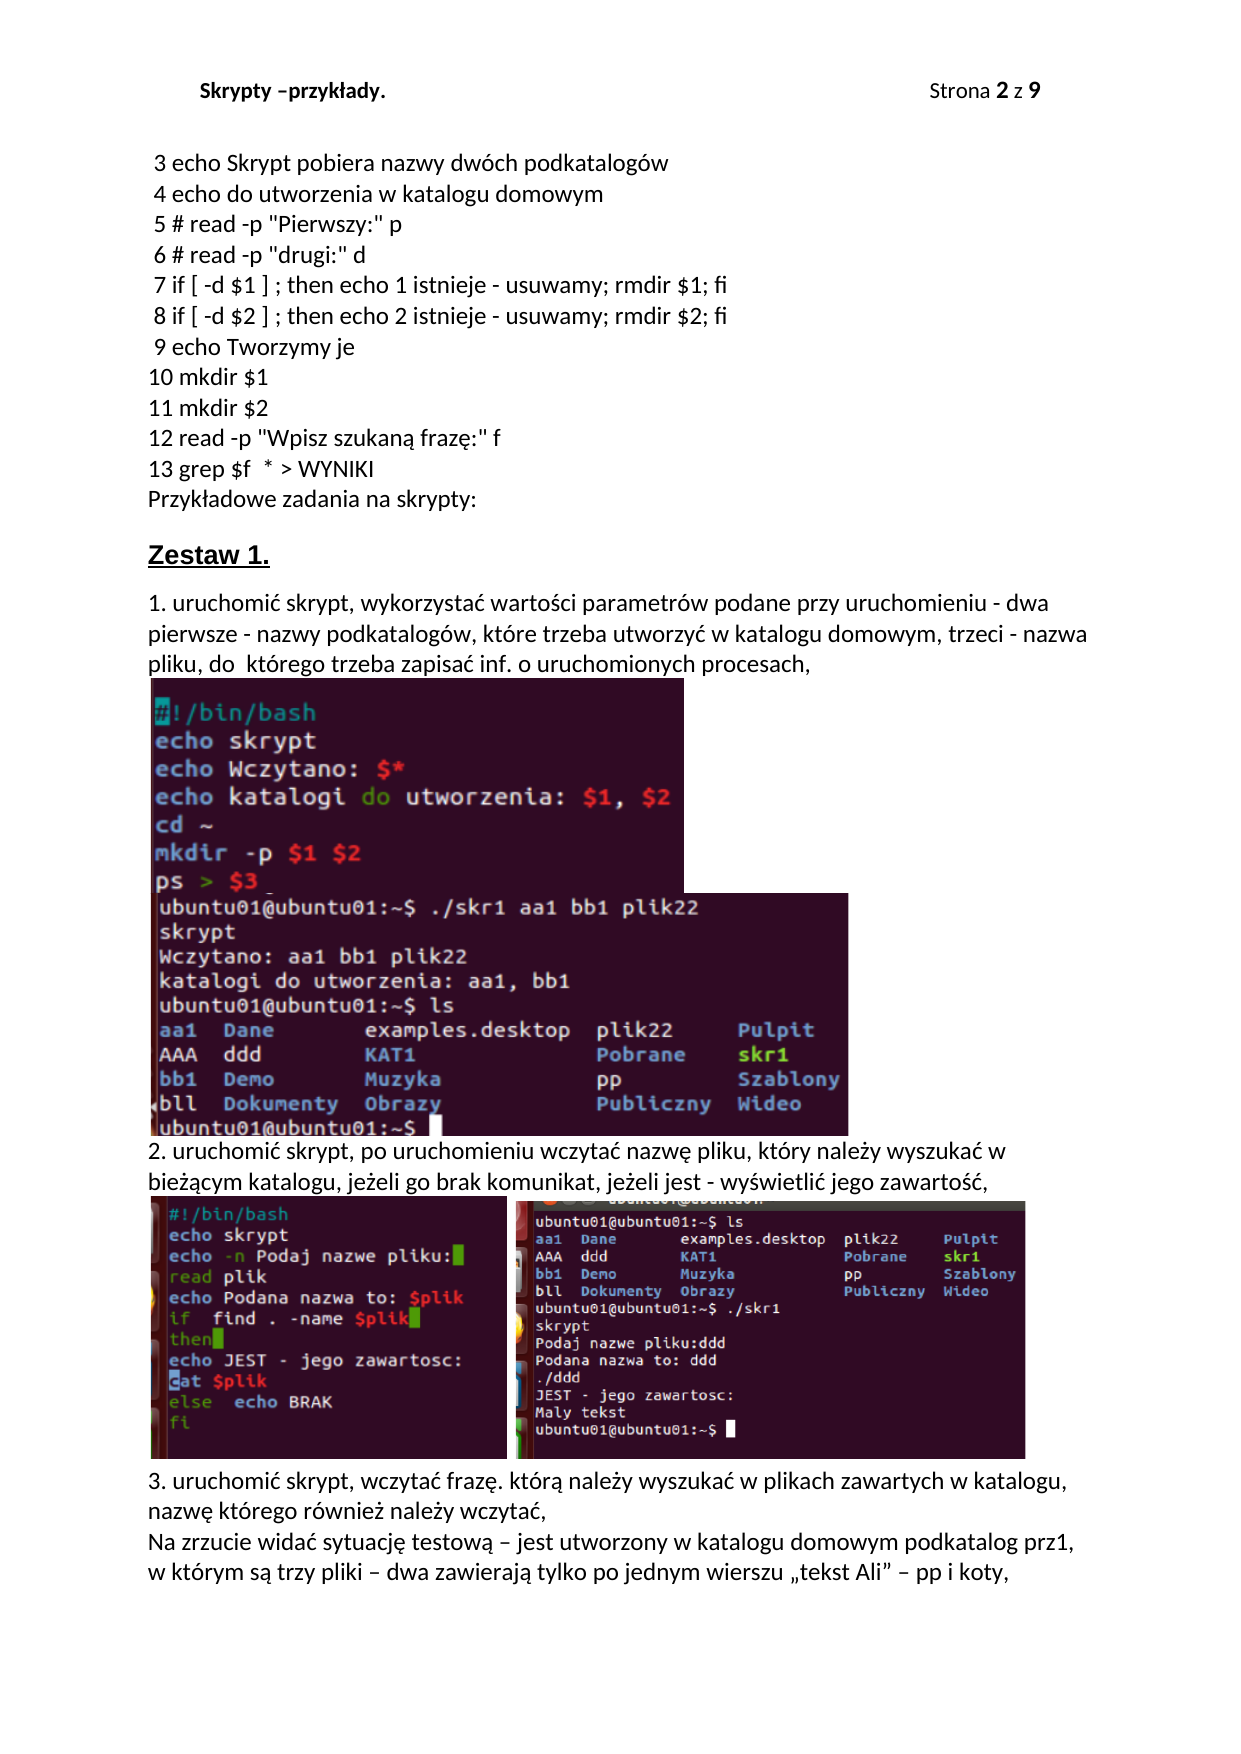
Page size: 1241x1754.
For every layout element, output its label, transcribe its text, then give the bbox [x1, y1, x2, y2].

text 7 if [ -d $1 ] ; then echo 1 istnieje - usuwamy; rmdir $1; fi [148, 270, 1093, 300]
picture [999, 1201, 1026, 1459]
text 9 echo Tworzymy je [148, 331, 1093, 361]
text Na zrzucie widać sytuację testową – jest utworzony w katalogu domowym podkatalog prz1, w którym są trzy pliki – dwa zawierają tylko po jednym wierszu „tekst Ali” – pp i koty, [148, 1526, 1093, 1587]
text 5 # read -p "Pierwszy:" p [148, 209, 1093, 239]
text 3. uruchomić skrypt, wczytać frazę. którą należy wyszukać w plikach zawartych w katalogu, nazwę którego również należy wczytać, [148, 1465, 1093, 1526]
text 10 mkdir $1 [148, 361, 1093, 392]
text 6 # read -p "drugi:" d [148, 239, 1093, 270]
picture [327, 1196, 507, 1459]
text 2. uruchomić skrypt, po uruchomieniu wczytać nazwę pliku, który należy wyszukać w bieżącym katalogu, jeżeli go brak komunikat, jeżeli jest - wyświetlić jego zawartość, [148, 1135, 1093, 1196]
text 8 if [ -d $2 ] ; then echo 2 istnieje - usuwamy; rmdir $2; fi [148, 300, 1093, 331]
subtitle Zestaw 1. [148, 539, 1093, 570]
text 11 mkdir $2 [148, 392, 1093, 422]
text 4 echo do utworzenia w katalogu domowym [148, 178, 1093, 209]
text 13 grep $f * > WYNIKI [148, 453, 1093, 483]
text Przykładowe zadania na skrypty: [148, 483, 1093, 514]
text 1. uruchomić skrypt, wykorzystać wartości parametrów podane przy uruchomieniu - dwa pierwsze - nazwy podkatalogów, które trzeba utworzyć w katalogu domowym, trzeci - nazwa pliku, do którego trzeba zapisać inf. o uruchomionych procesach, [148, 587, 1093, 679]
text 12 read -p "Wpisz szukaną frazę:" f [148, 422, 1093, 453]
picture [396, 678, 849, 1136]
text 3 echo Skrypt pobiera nazwy dwóch podkatalogów [148, 148, 1093, 178]
